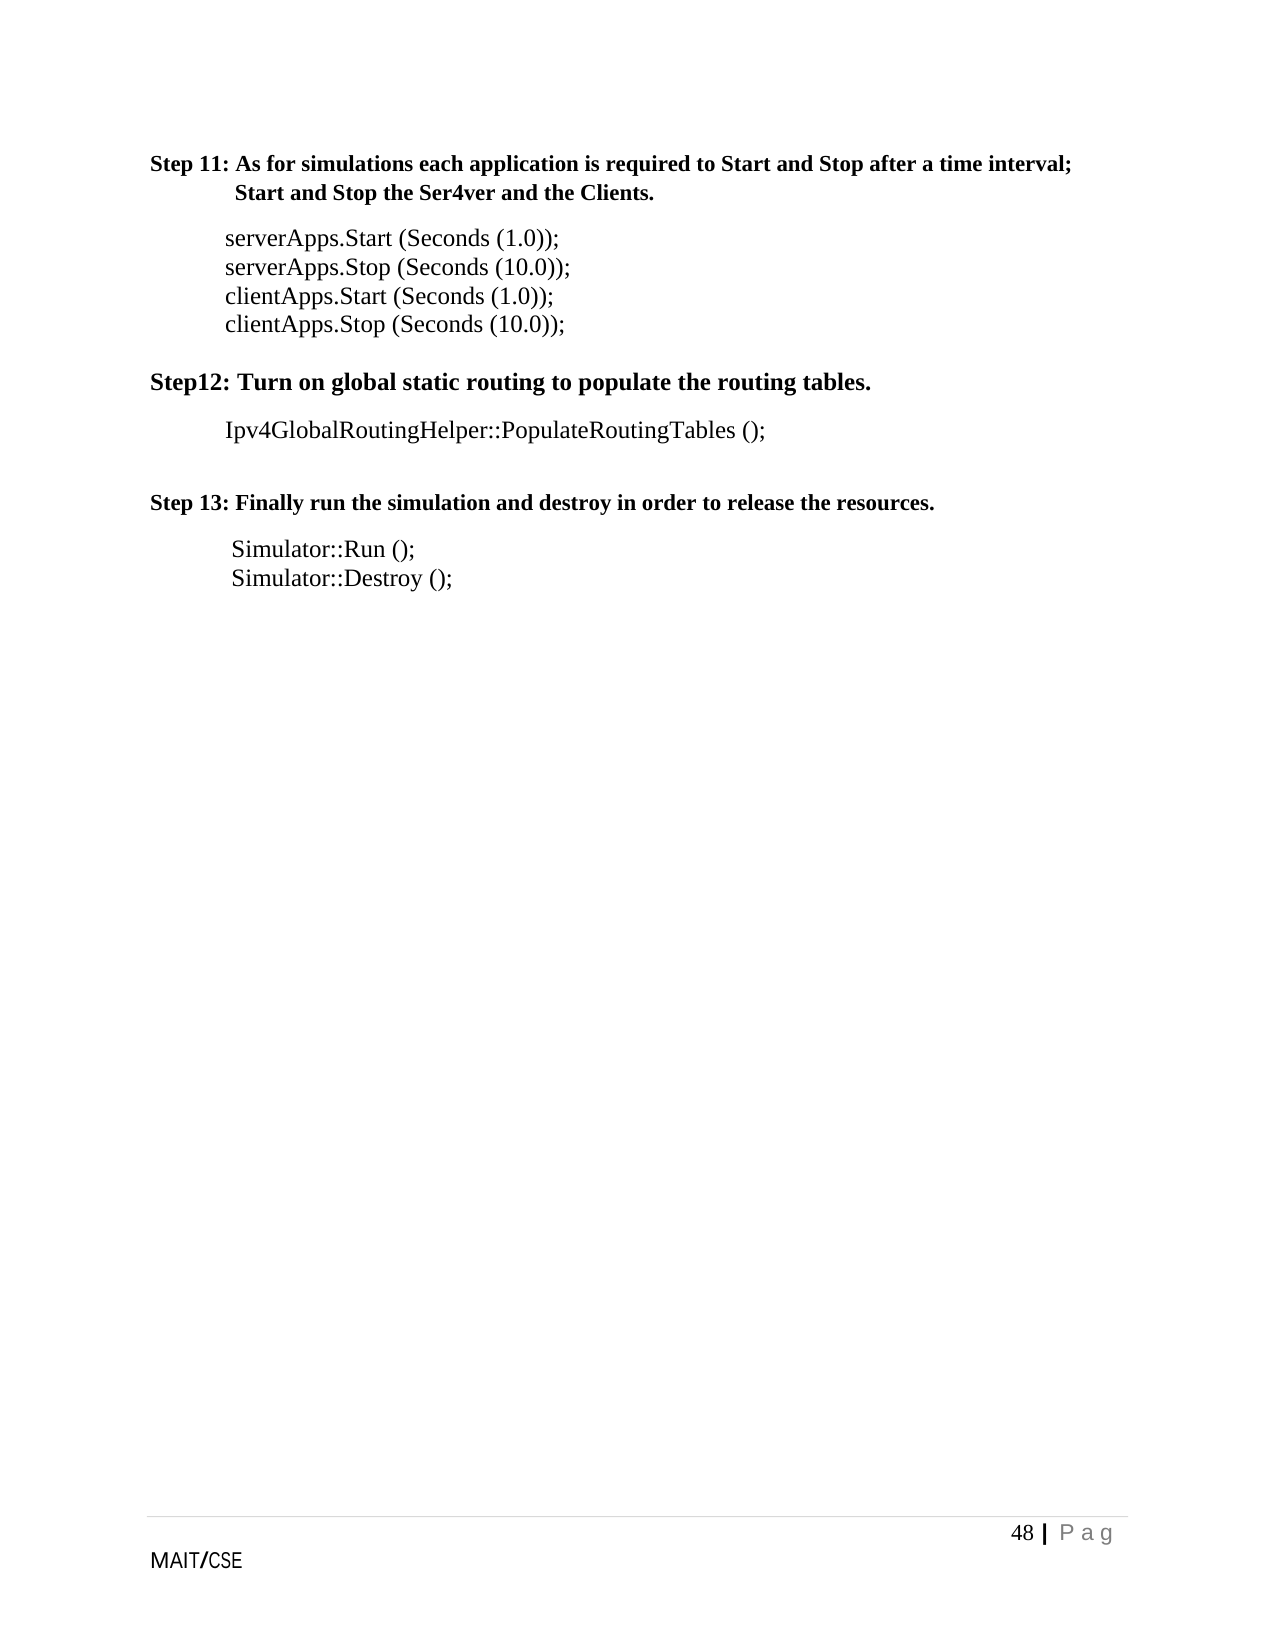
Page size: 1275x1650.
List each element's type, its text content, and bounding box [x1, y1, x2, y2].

text Ipv4GlobalRoutingHelper::PopulateRoutingTables (); [225, 415, 1212, 444]
subtitle Step12: Turn on global static routing to populate the routing tables. [150, 367, 1212, 396]
text Step 13: Finally run the simulation and destroy in order to release the resources. [150, 489, 1212, 515]
text Step 11: As for simulations each application is required to Start and Stop after a time interval; Start and Stop the Ser4ver and the Clients. [150, 150, 1075, 205]
text clientApps.Stop (Seconds (10.0)); [225, 309, 1212, 338]
text Simulator::Run (); Simulator::Destroy (); [231, 534, 455, 591]
text serverApps.Start (Seconds (1.0)); [225, 223, 1212, 252]
text clientApps.Start (Seconds (1.0)); [225, 281, 1212, 309]
text serverApps.Stop (Seconds (10.0)); [225, 252, 1212, 281]
